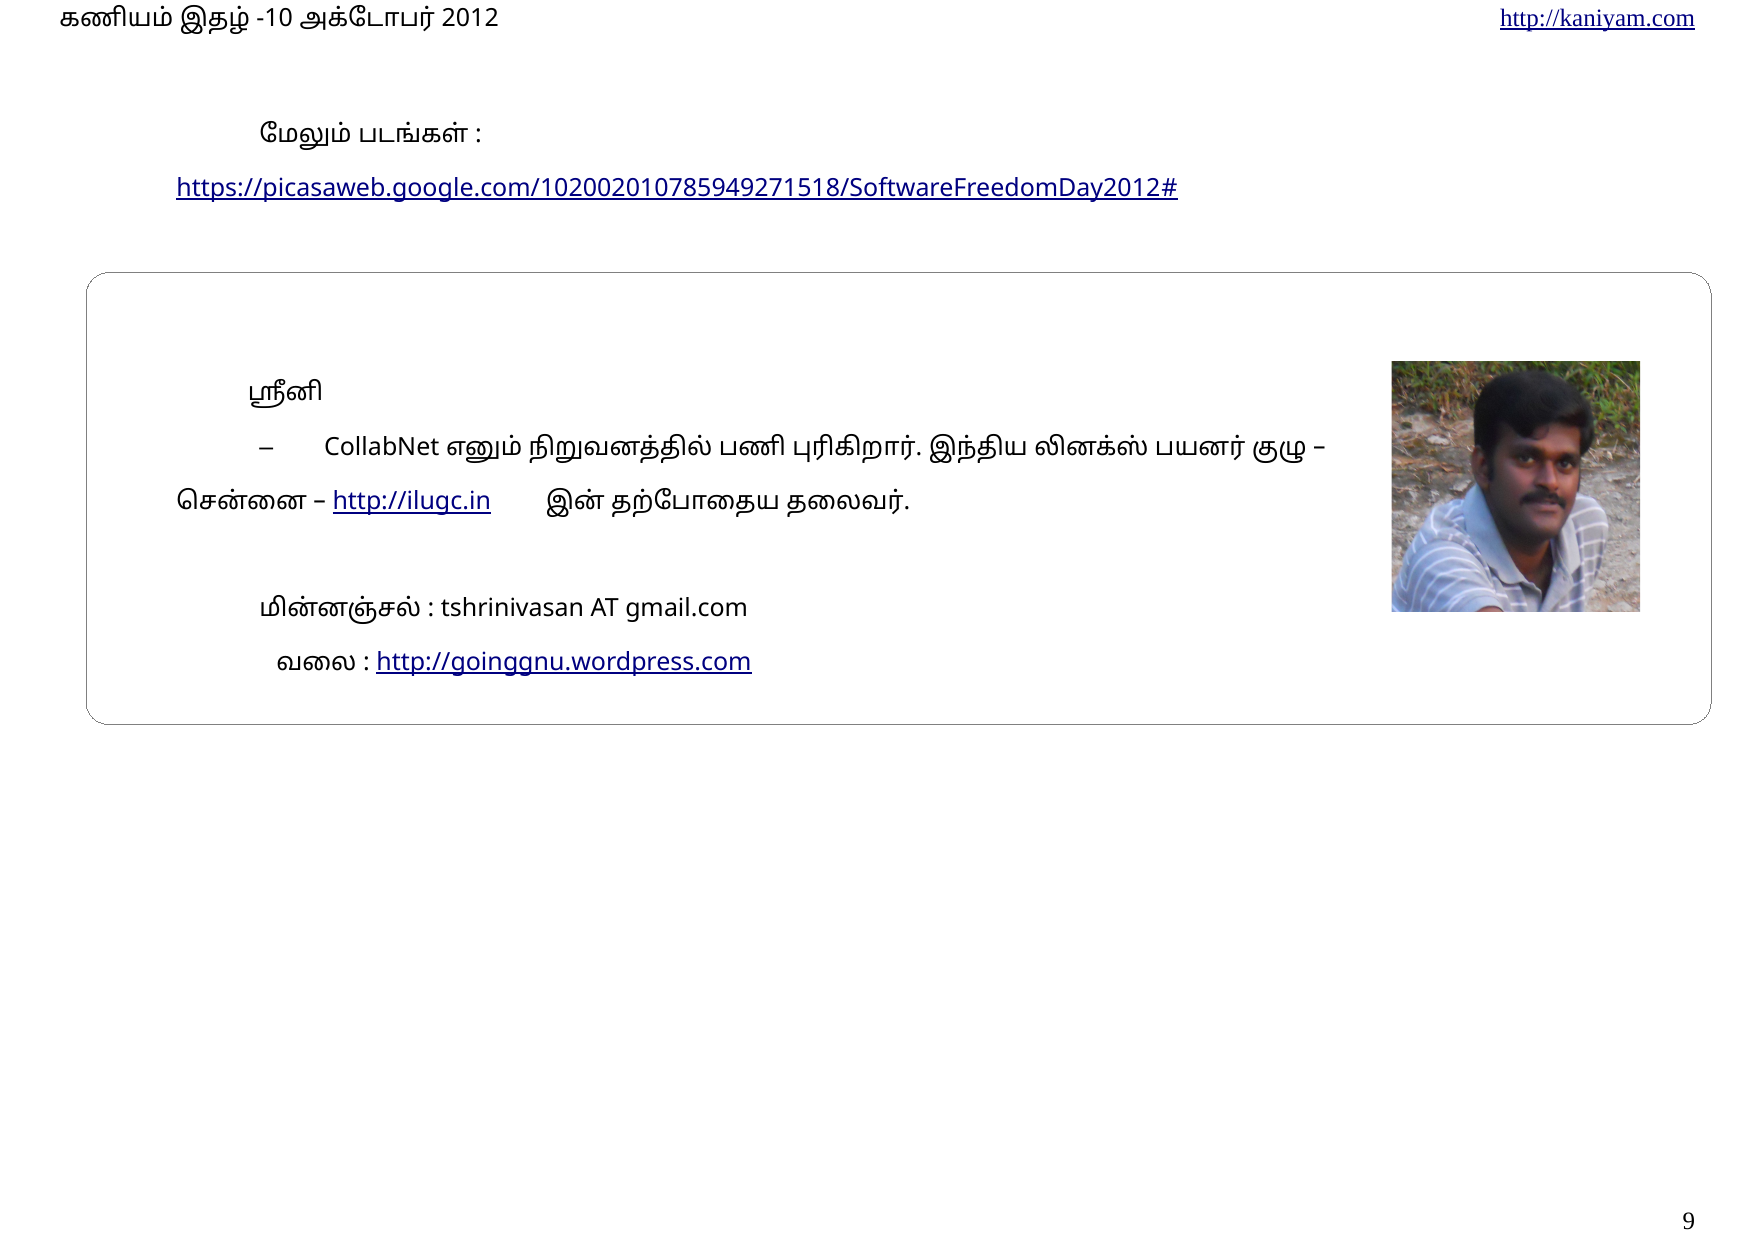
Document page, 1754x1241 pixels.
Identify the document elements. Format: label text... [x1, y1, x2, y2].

text மேலும் படங்கள் : https://picasaweb.google.com/102002010785949271518/SoftwareFreedomDay2012# [176, 115, 1695, 203]
picture [1391, 361, 1641, 612]
